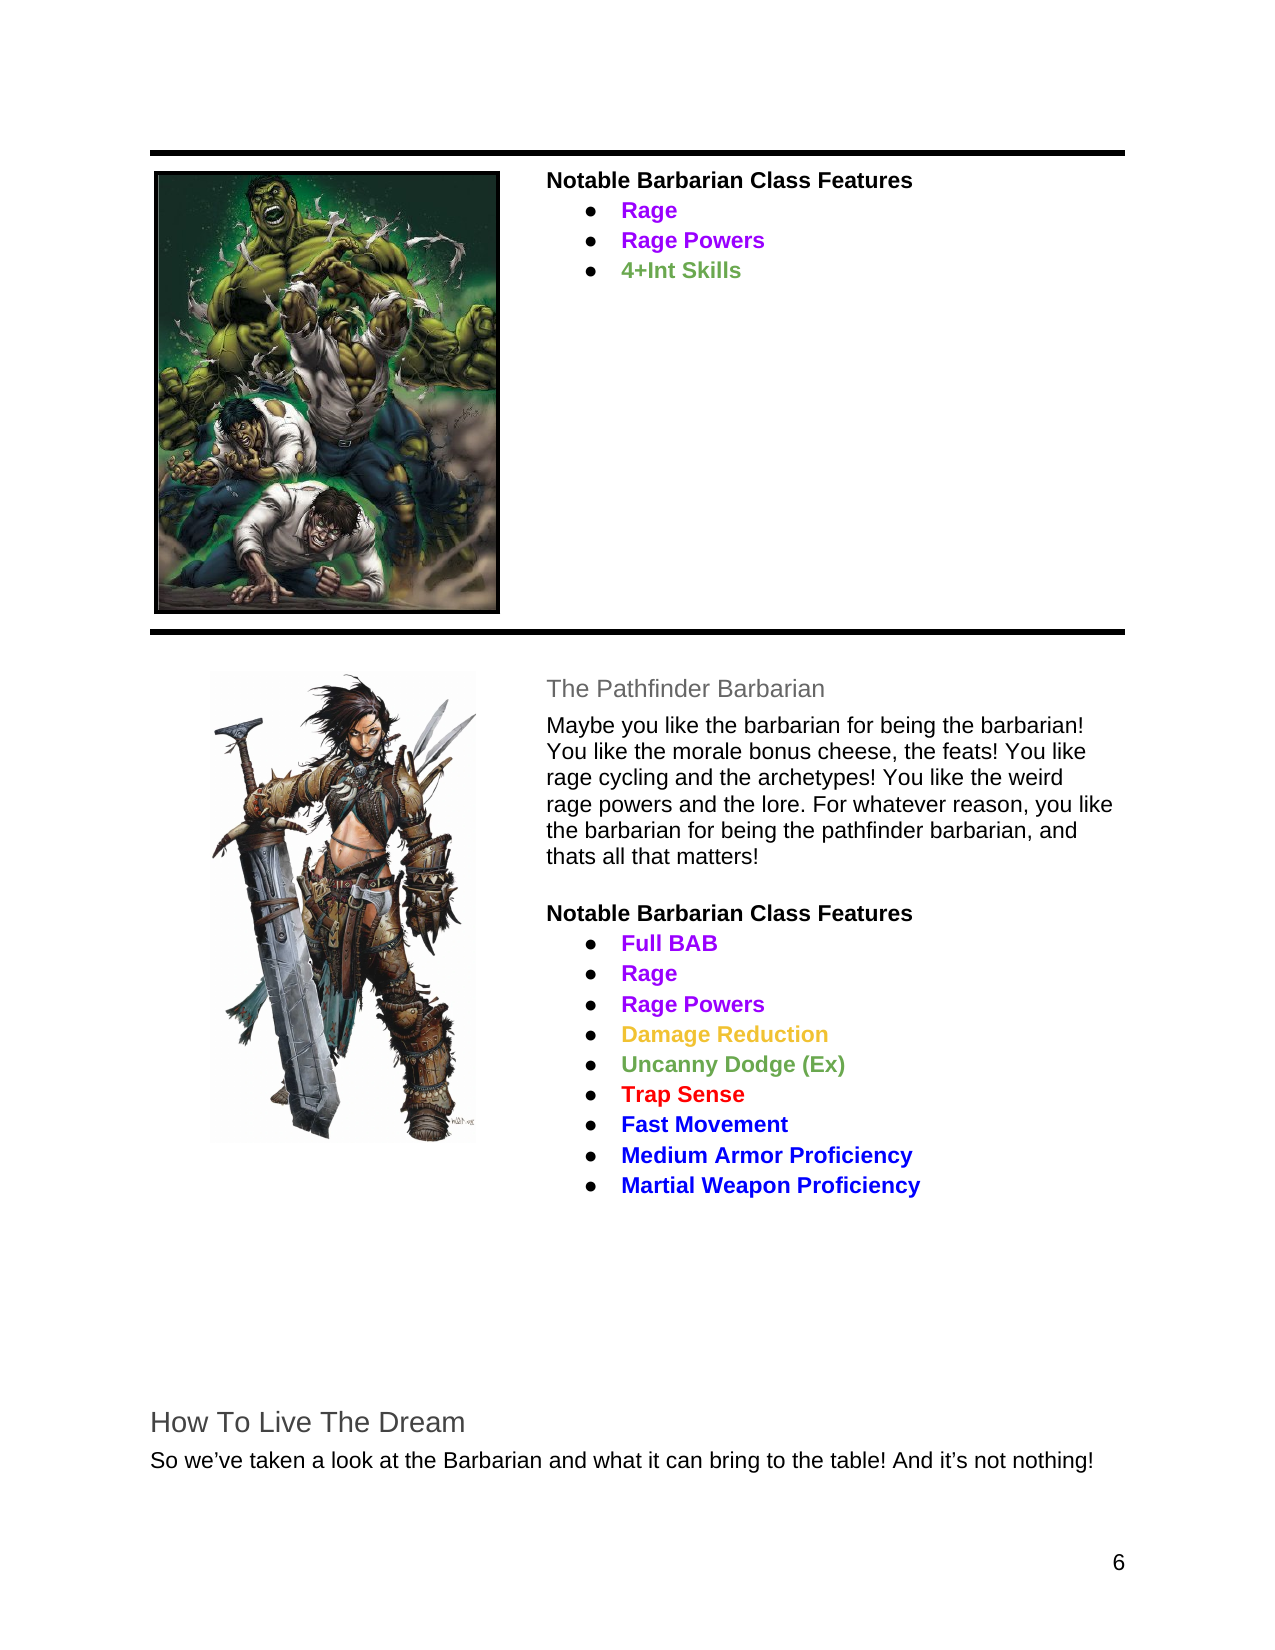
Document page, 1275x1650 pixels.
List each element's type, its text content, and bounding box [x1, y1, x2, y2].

picture [158, 175, 496, 610]
table_cell The Pathfinder Barbarian Maybe you like the barbarian for being the barbarian! You like the morale bonus cheese, the feats! You like rage cycling and the archetypes! You like the weird rage powers and the lore. For whatever reason, you like the barbarian for being the pathfinder barbarian, and thats all that matters! Notable Barbarian Class Features Full BAB Rage Rage Powers Damage Reduction Uncanny Dodge (Ex) Trap Sense Fast Movement Medium Armor Proficiency Martial Weapon Proficiency [536, 635, 1125, 1208]
table_cell [150, 635, 536, 1208]
table_cell [150, 156, 536, 629]
subtitle How To Live The Dream [150, 1405, 1125, 1439]
picture [209, 671, 477, 1143]
table_cell Notable Barbarian Class Features Rage Rage Powers 4+Int Skills [536, 156, 1125, 629]
text So we’ve taken a look at the Barbarian and what it can bring to the table! And it’s not nothing! [150, 1447, 1125, 1473]
